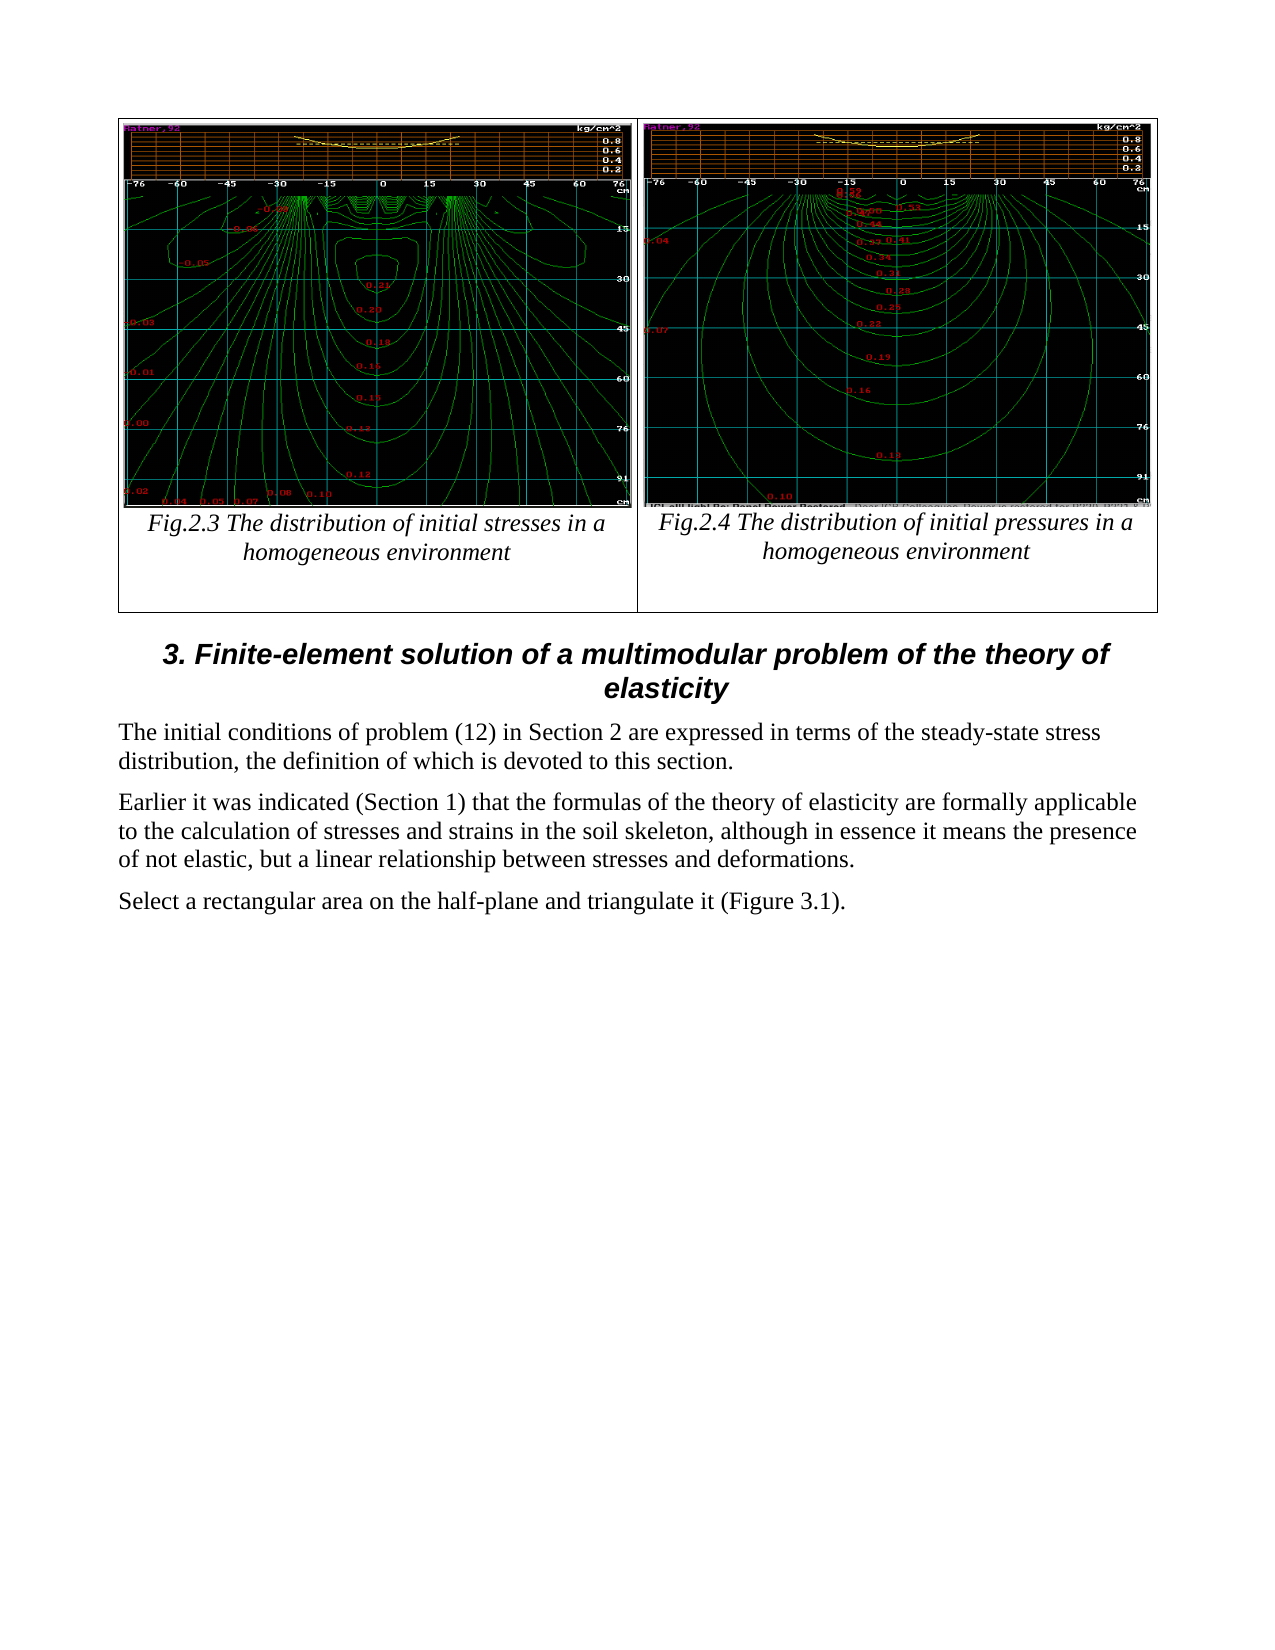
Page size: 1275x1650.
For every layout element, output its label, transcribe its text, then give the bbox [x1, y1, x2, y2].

picture [643, 123, 1152, 507]
picture [123, 123, 632, 508]
table_header [638, 119, 1157, 564]
subtitle 3. Finite-element solution of a multimodular problem of the theory of elasticity [118, 637, 1157, 704]
text Select a rectangular area on the half-plane and triangulate it (Figure 3.1). [118, 886, 1157, 914]
text Earlier it was indicated (Section 1) that the formulas of the theory of elasticity are formally applicable to the calculation of stresses and strains in the soil skeleton, although in essence it means the presence of not elastic, but a linear relationship between stresses and deformations. [118, 787, 1157, 873]
table_header [119, 119, 637, 612]
table_header [638, 565, 1157, 612]
text The initial conditions of problem (12) in Section 2 are expressed in terms of the steady-state stress distribution, the definition of which is devoted to this section. [118, 717, 1157, 774]
